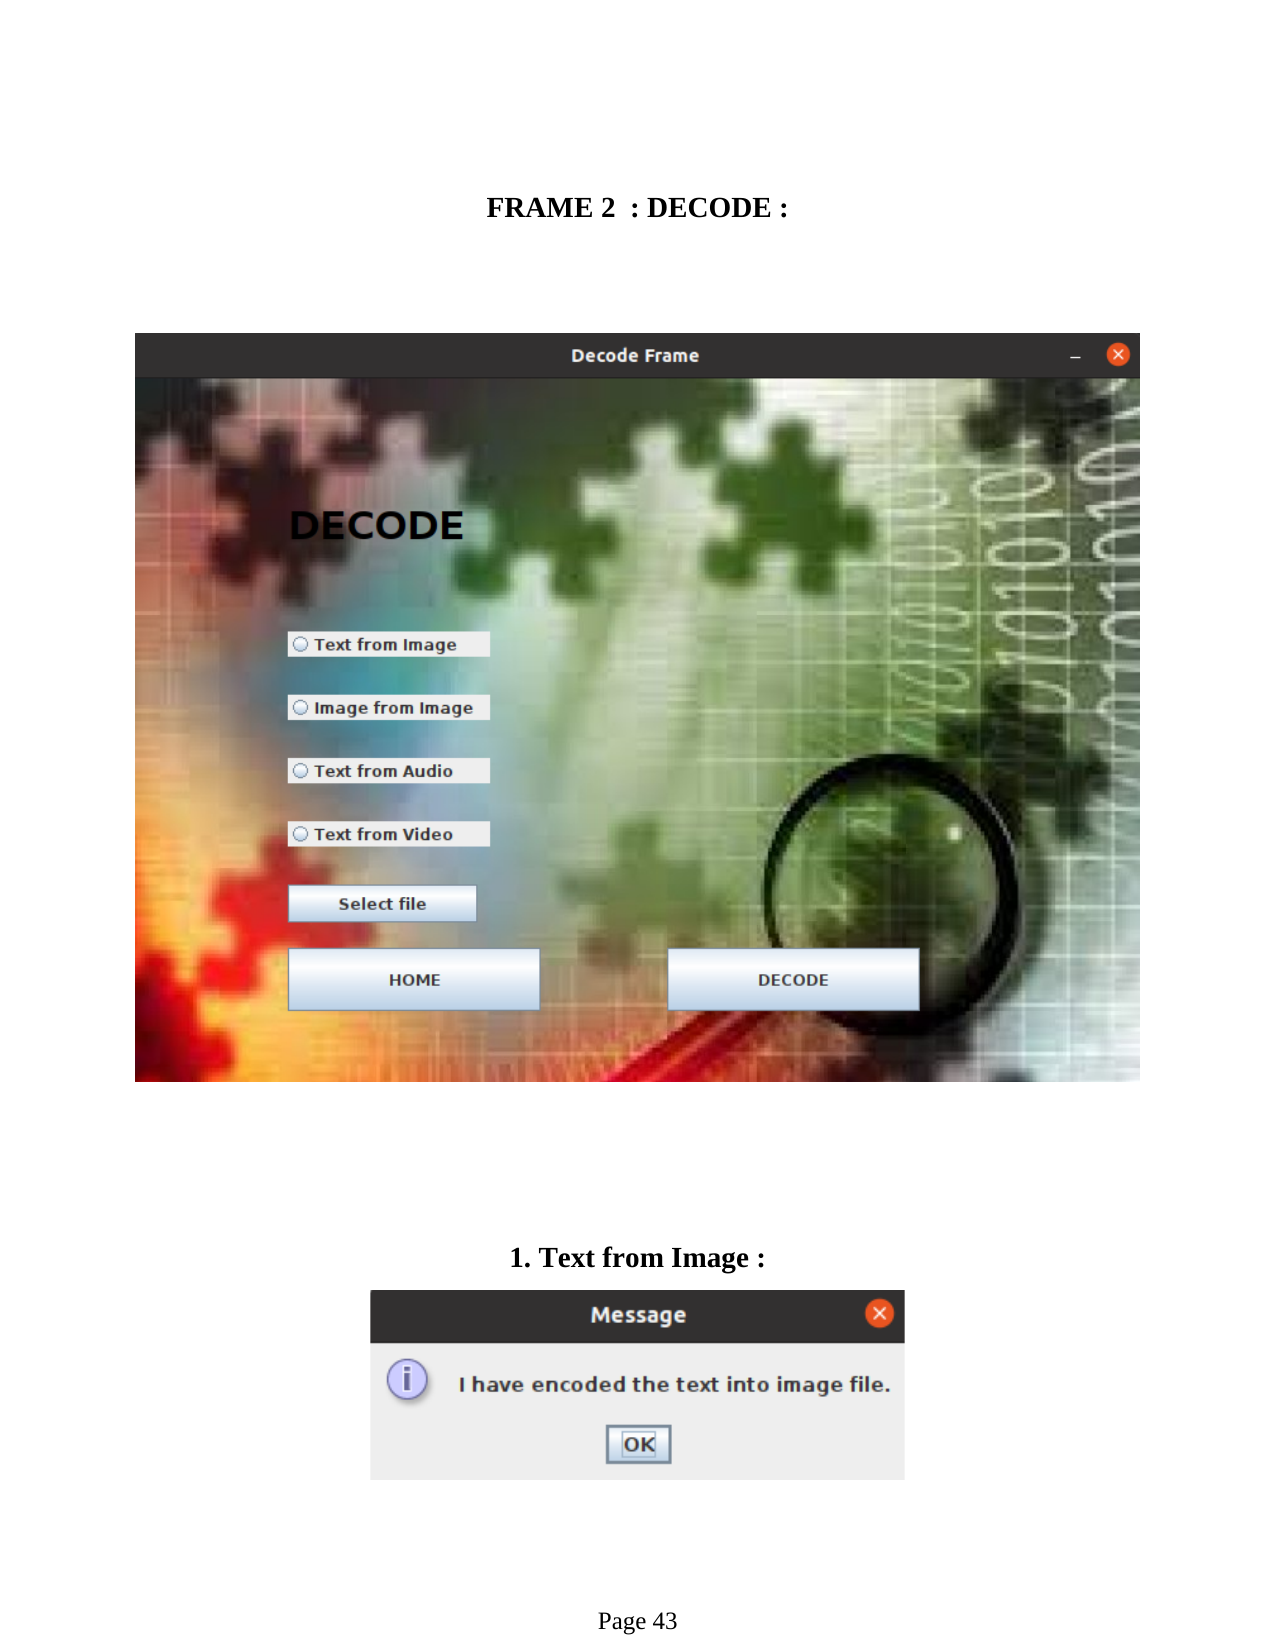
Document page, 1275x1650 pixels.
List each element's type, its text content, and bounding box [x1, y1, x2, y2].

text FRAME 2 : DECODE : [135, 190, 1140, 223]
picture [370, 1290, 905, 1480]
text 1. Text from Image : [135, 1240, 1140, 1273]
picture [135, 333, 1140, 1082]
